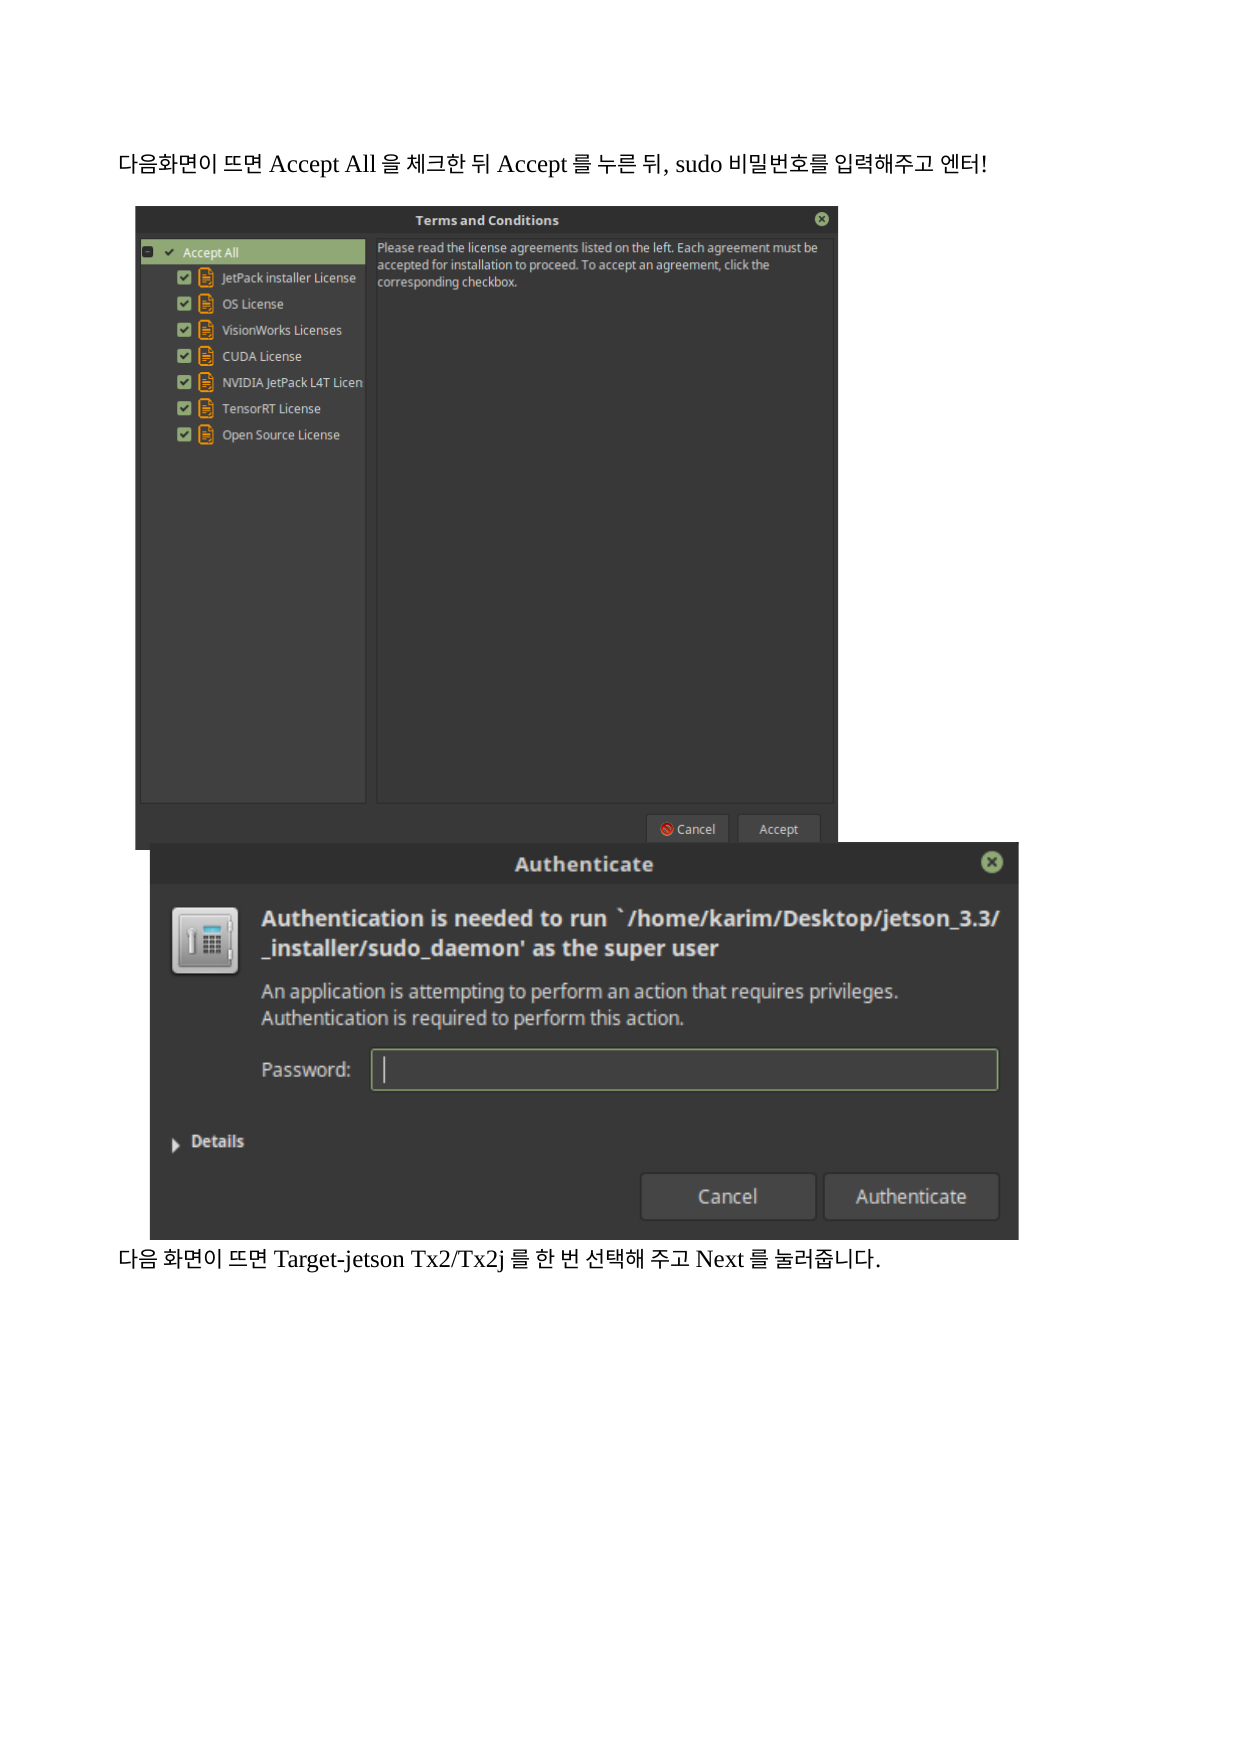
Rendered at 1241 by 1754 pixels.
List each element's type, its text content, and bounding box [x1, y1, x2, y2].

text 다음화면이 뜨면 Accept All을 체크한 뒤 Accept를 누른 뒤, sudo 비밀번호를 입력해주고 엔터! [118, 147, 1122, 178]
picture [135, 206, 1019, 1240]
text 다음 화면이 뜨면 Target-jetson Tx2/Tx2j를 한 번 선택해 주고 Next를 눌러줍니다. [118, 1242, 1122, 1274]
